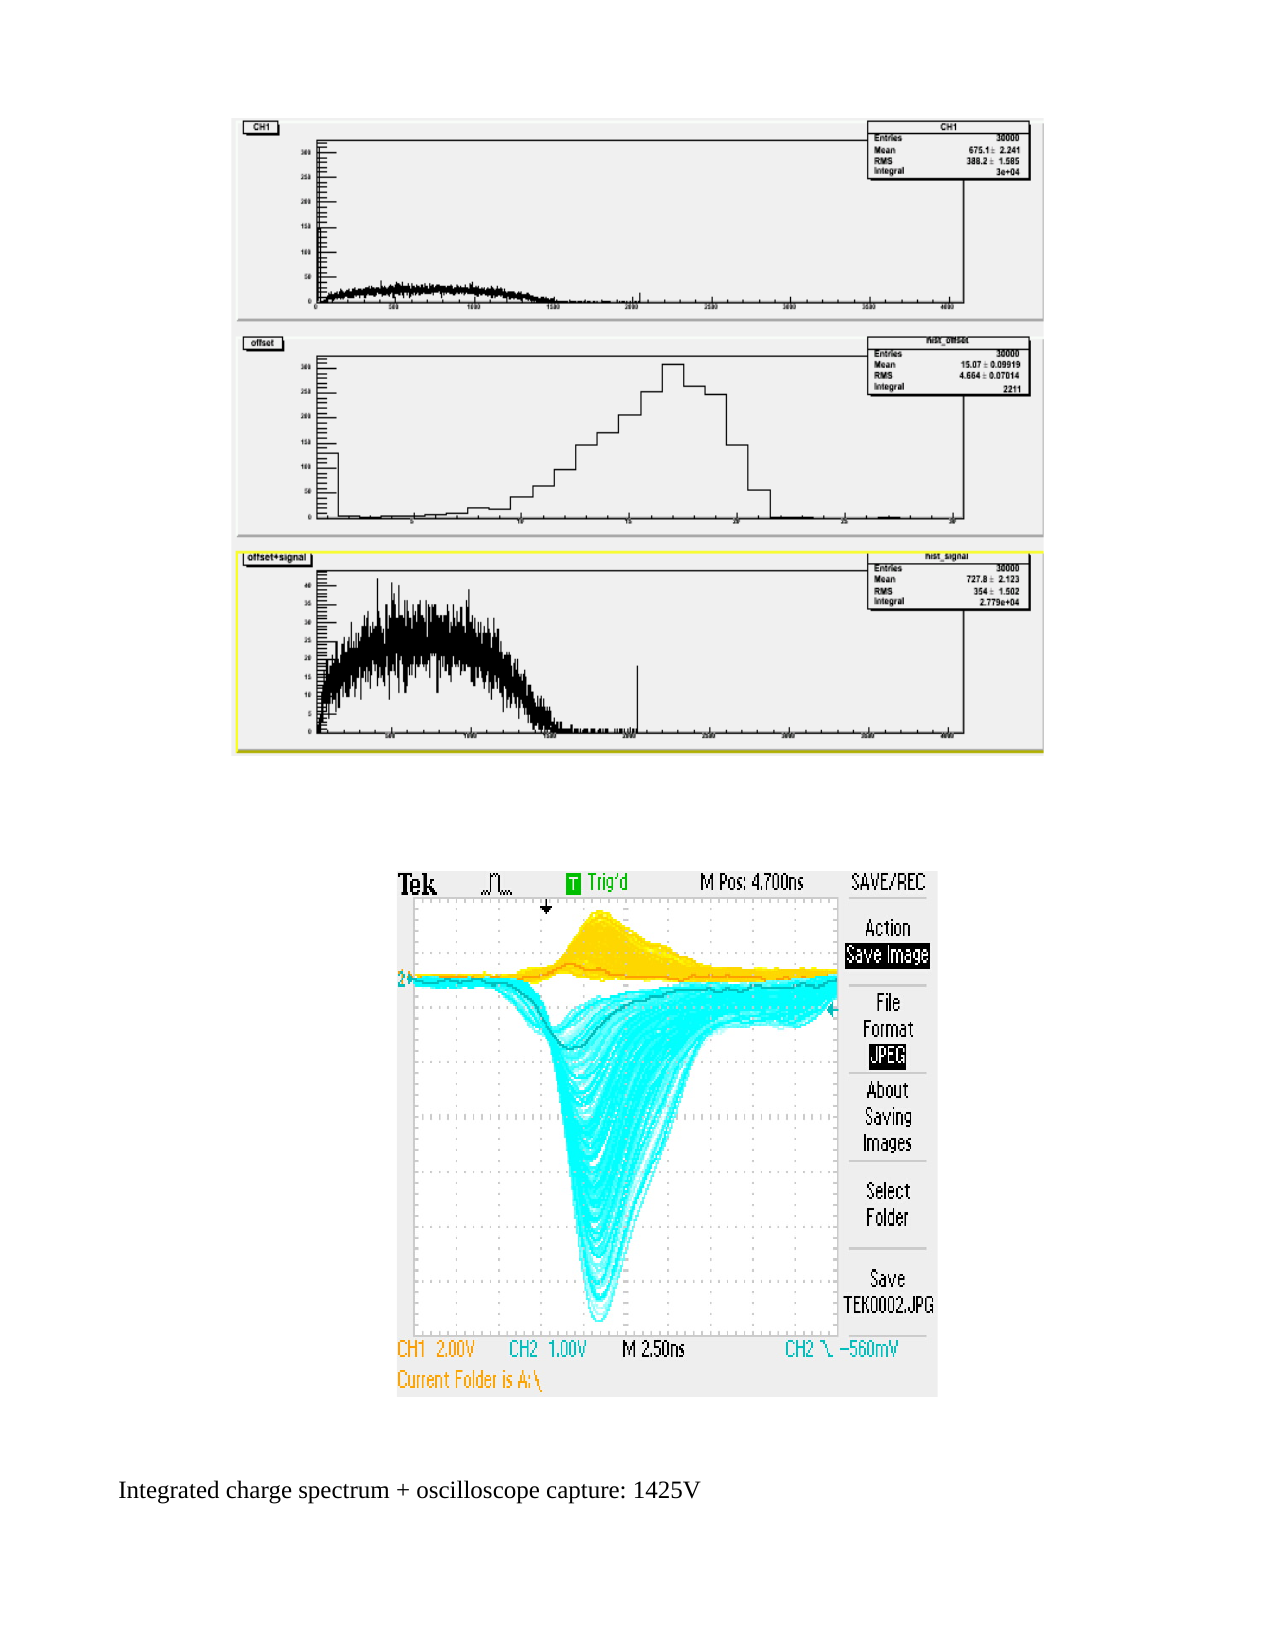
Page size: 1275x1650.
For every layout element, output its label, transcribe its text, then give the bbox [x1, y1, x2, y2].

picture [231, 118, 1044, 756]
picture [396, 871, 938, 1397]
text Integrated charge spectrum + oscilloscope capture: 1425V [118, 1475, 1157, 1503]
